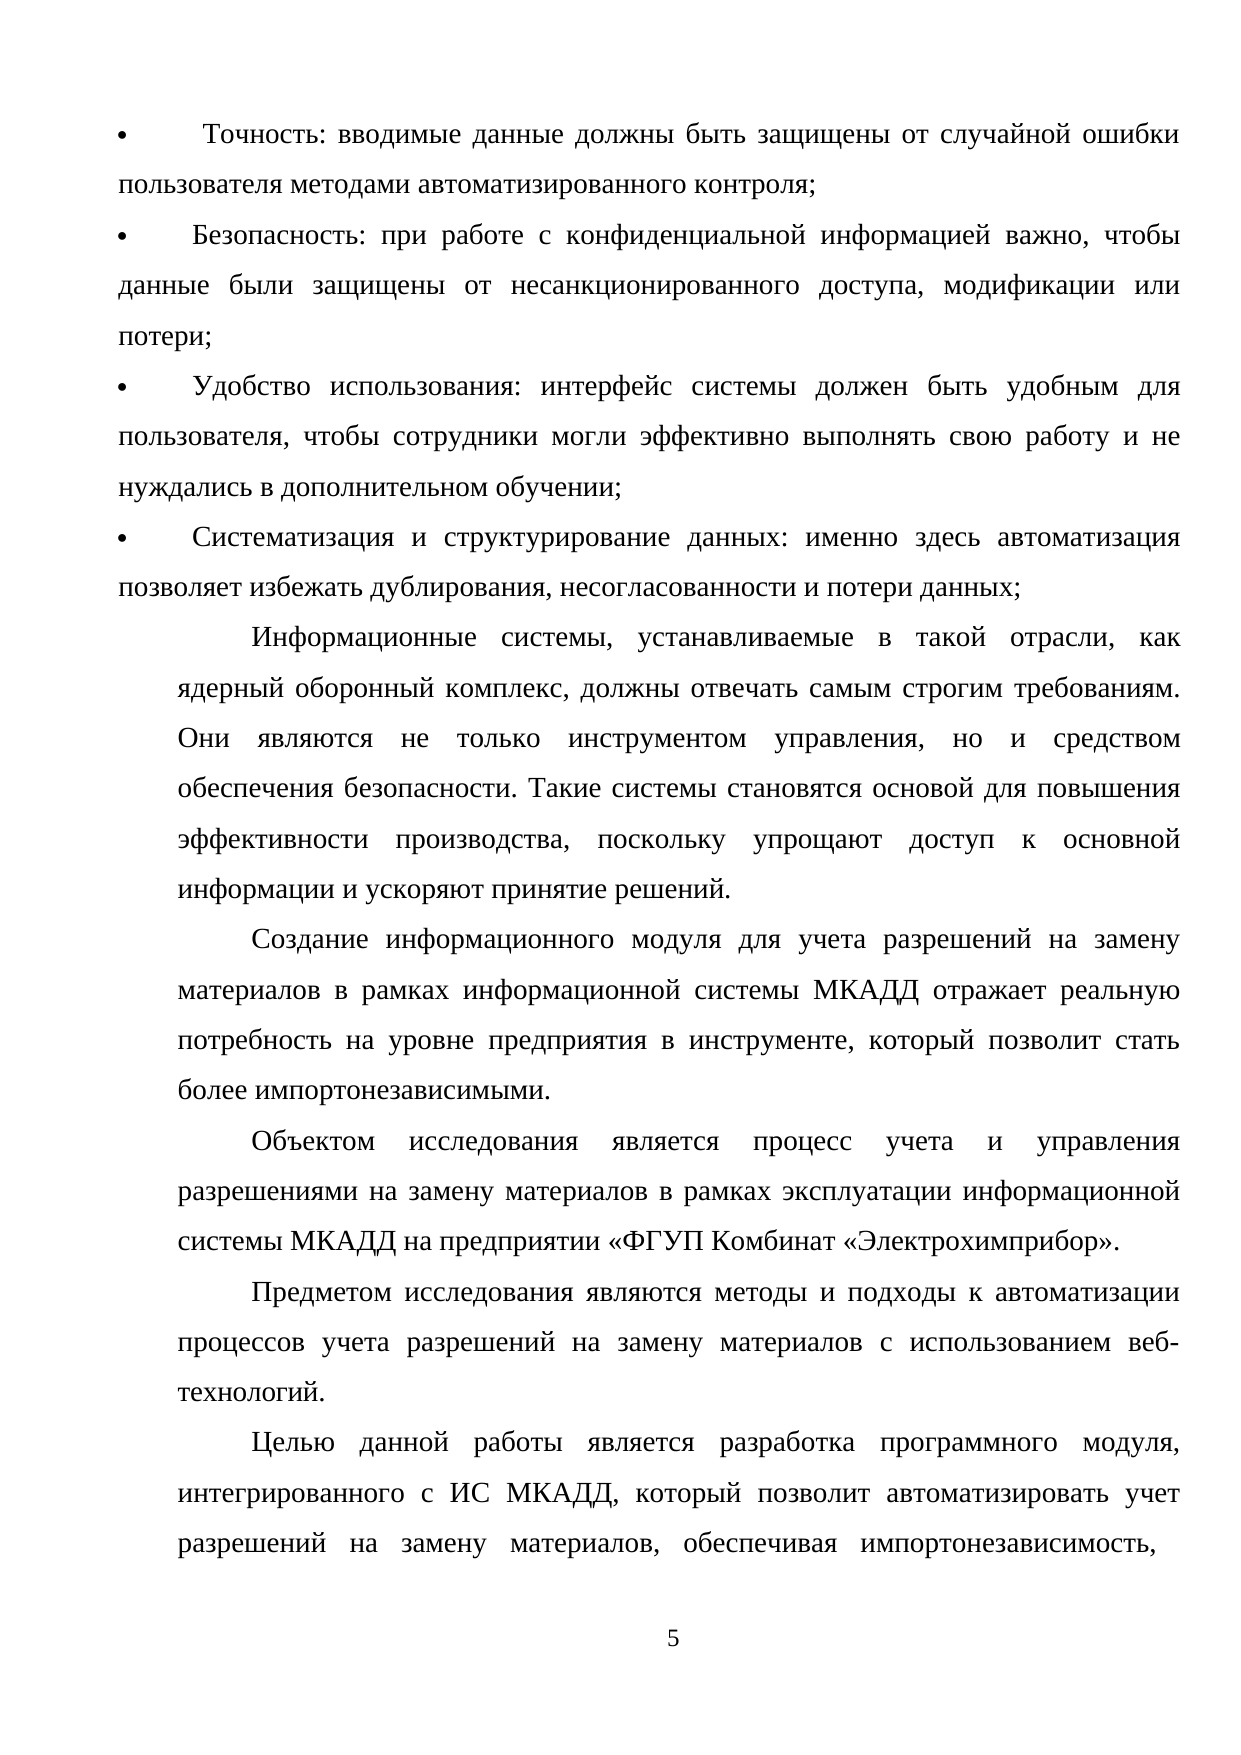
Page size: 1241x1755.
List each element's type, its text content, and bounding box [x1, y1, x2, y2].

text Информационные системы, устанавливаемые в такой отрасли, как ядерный оборонный комплекс, должны отвечать самым строгим требованиям. Они являются не только инструментом управления, но и средством обеспечения безопасности. Такие системы становятся основой для повышения эффективности производства, поскольку упрощают доступ к основной информации и ускоряют принятие решений. [177, 619, 1181, 905]
list Точность: вводимые данные должны быть защищены от случайной ошибки пользователя методами автоматизированного контроля; [118, 116, 1181, 200]
text Создание информационного модуля для учета разрешений на замену материалов в рамках информационной системы МКАДД отражает реальную потребность на уровне предприятия в инструменте, который позволит стать более импортонезависимыми. [177, 921, 1181, 1106]
list Систематизация и структурирование данных: именно здесь автоматизация позволяет избежать дублирования, несогласованности и потери данных; [118, 519, 1181, 603]
list Удобство использования: интерфейс системы должен быть удобным для пользователя, чтобы сотрудники могли эффективно выполнять свою работу и не нуждались в дополнительном обучении; [118, 368, 1181, 502]
list Безопасность: при работе с конфиденциальной информацией важно, чтобы данные были защищены от несанкционированного доступа, модификации или потери; [118, 217, 1181, 351]
text Объектом исследования является процесс учета и управления разрешениями на замену материалов в рамках эксплуатации информационной системы МКАДД на предприятии «ФГУП Комбинат «Электрохимприбор». [177, 1123, 1181, 1257]
text Целью данной работы является разработка программного модуля, интегрированного с ИС МКАДД, который позволит автоматизировать учет разрешений на замену материалов, обеспечивая импортонезависимость, [177, 1424, 1181, 1559]
text Предметом исследования являются методы и подходы к автоматизации процессов учета разрешений на замену материалов с использованием веб- технологий. [177, 1274, 1181, 1408]
